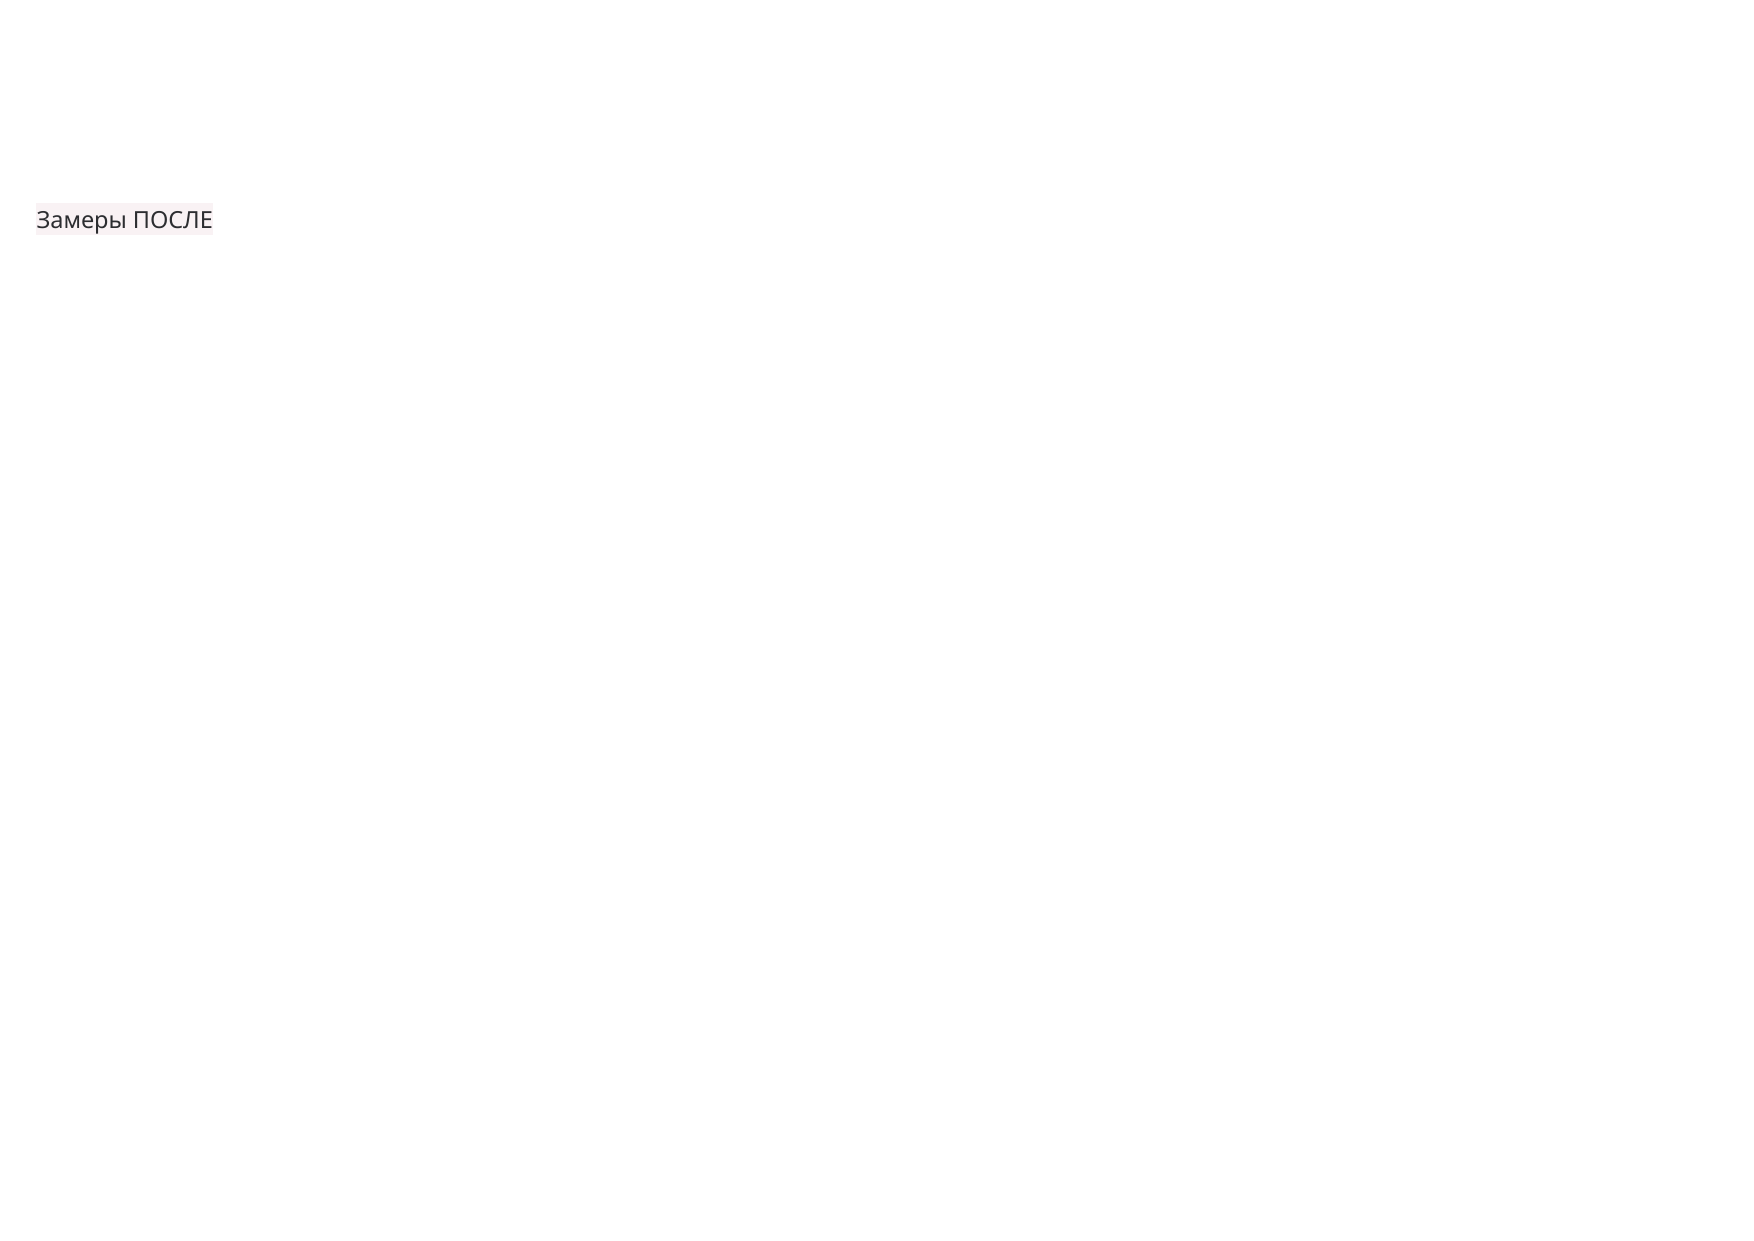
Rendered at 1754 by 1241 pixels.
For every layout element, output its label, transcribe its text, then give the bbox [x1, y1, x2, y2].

text Замеры ПОСЛЕ [36, 203, 1706, 235]
